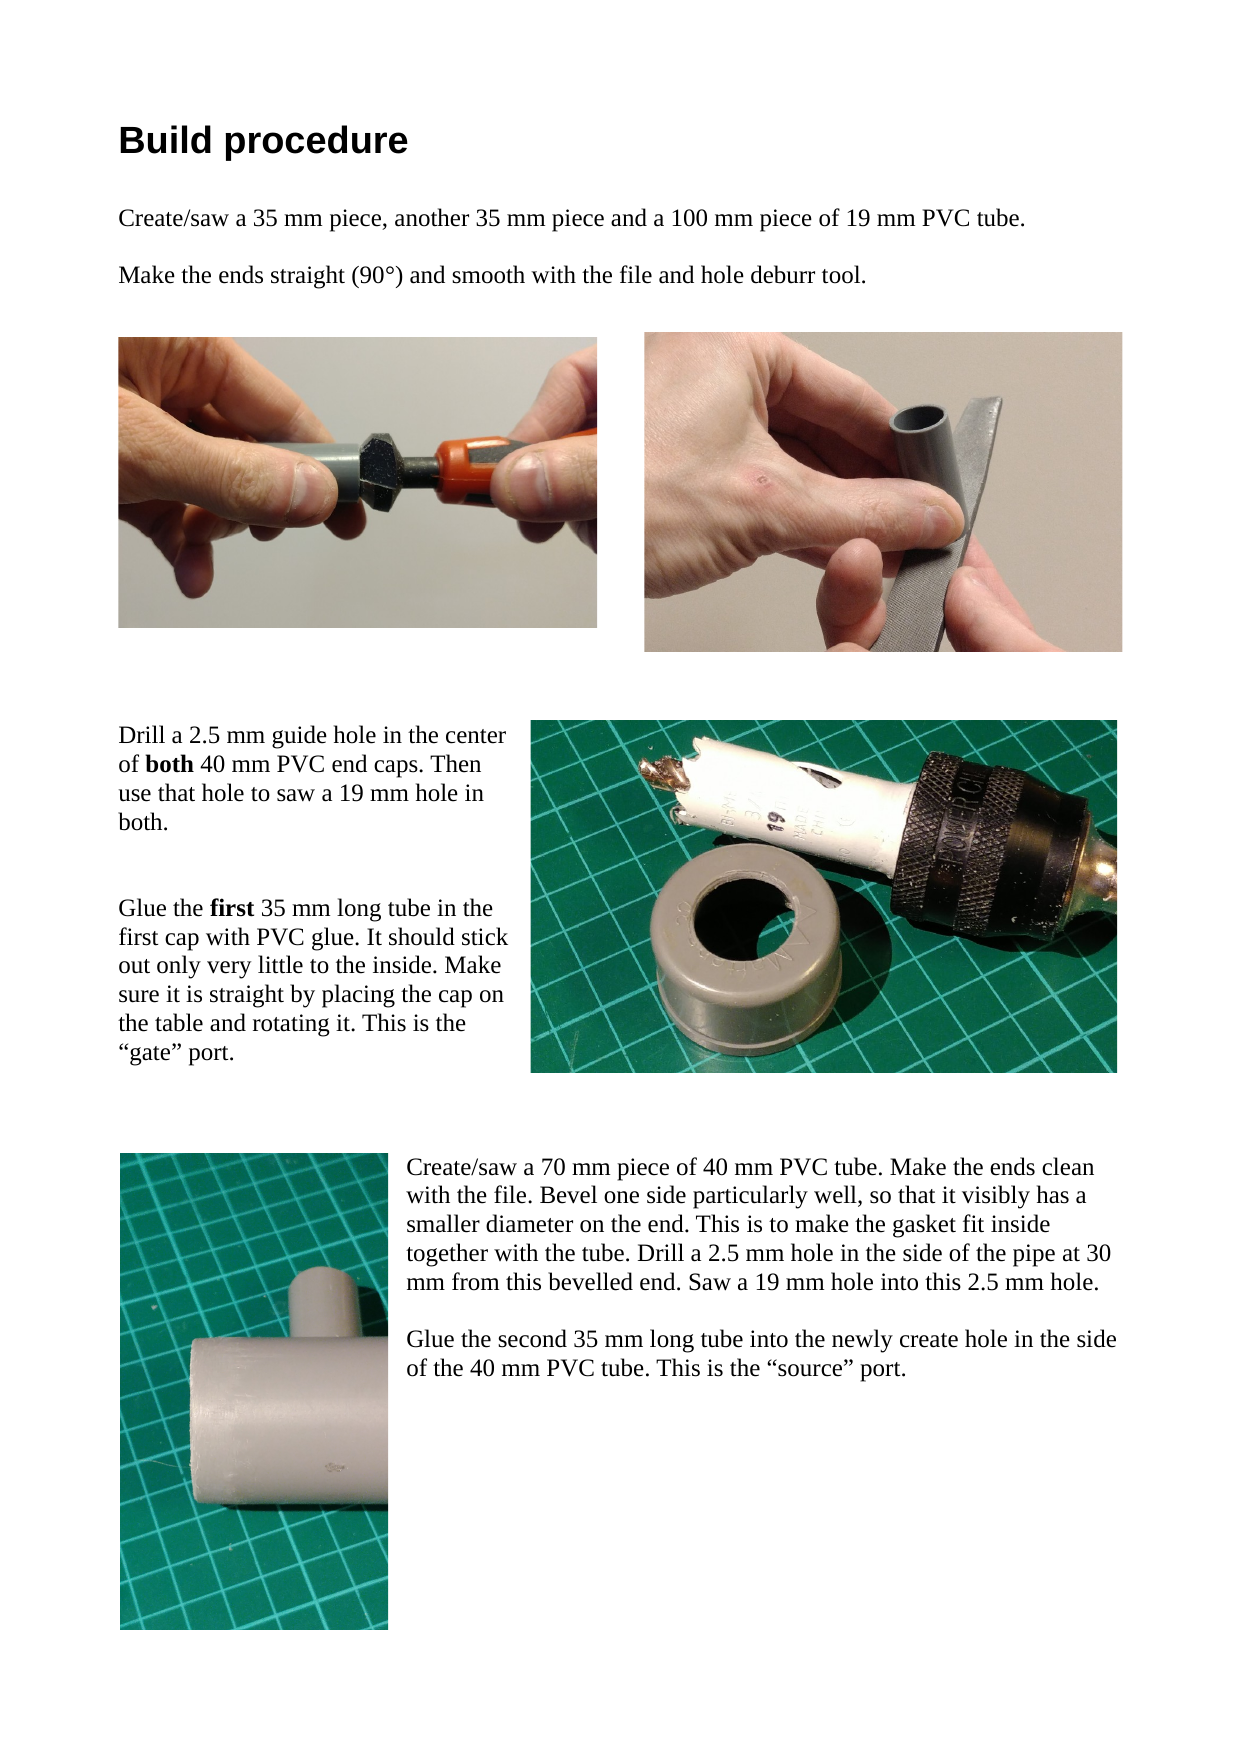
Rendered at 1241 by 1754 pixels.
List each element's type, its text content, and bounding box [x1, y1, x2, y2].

picture [118, 337, 598, 628]
subtitle Build procedure [118, 118, 1122, 162]
text Glue the first 35 mm long tube in the first cap with PVC glue. It should stick out only very little to the inside. Make sure it is straight by placing the cap on the table and rotating it. This is the “gate” port. [118, 893, 530, 1066]
text Glue the second 35 mm long tube into the newly create hole in the side of the 40 mm PVC tube. This is the “source” port. [389, 1324, 1122, 1382]
text Drill a 2.5 mm guide hole in the center of both 40 mm PVC end caps. Then use that hole to saw a 19 mm hole in both. [118, 721, 530, 836]
picture [120, 1153, 389, 1630]
picture [644, 332, 1123, 652]
picture [530, 720, 1118, 1073]
text Create/saw a 70 mm piece of 40 mm PVC tube. Make the ends clean with the file. Bevel one side particularly well, so that it visibly has a smaller diameter on the end. This is to make the gasket fit inside together with the tube. Drill a 2.5 mm hole in the side of the pipe at 30 mm from this bevelled end. Saw a 19 mm hole into this 2.5 mm hole. [118, 1152, 1122, 1296]
text Make the ends straight (90°) and smooth with the file and hole deburr tool. [118, 261, 1122, 289]
text Create/saw a 35 mm piece, another 35 mm piece and a 100 mm piece of 19 mm PVC tube. [118, 203, 1122, 232]
